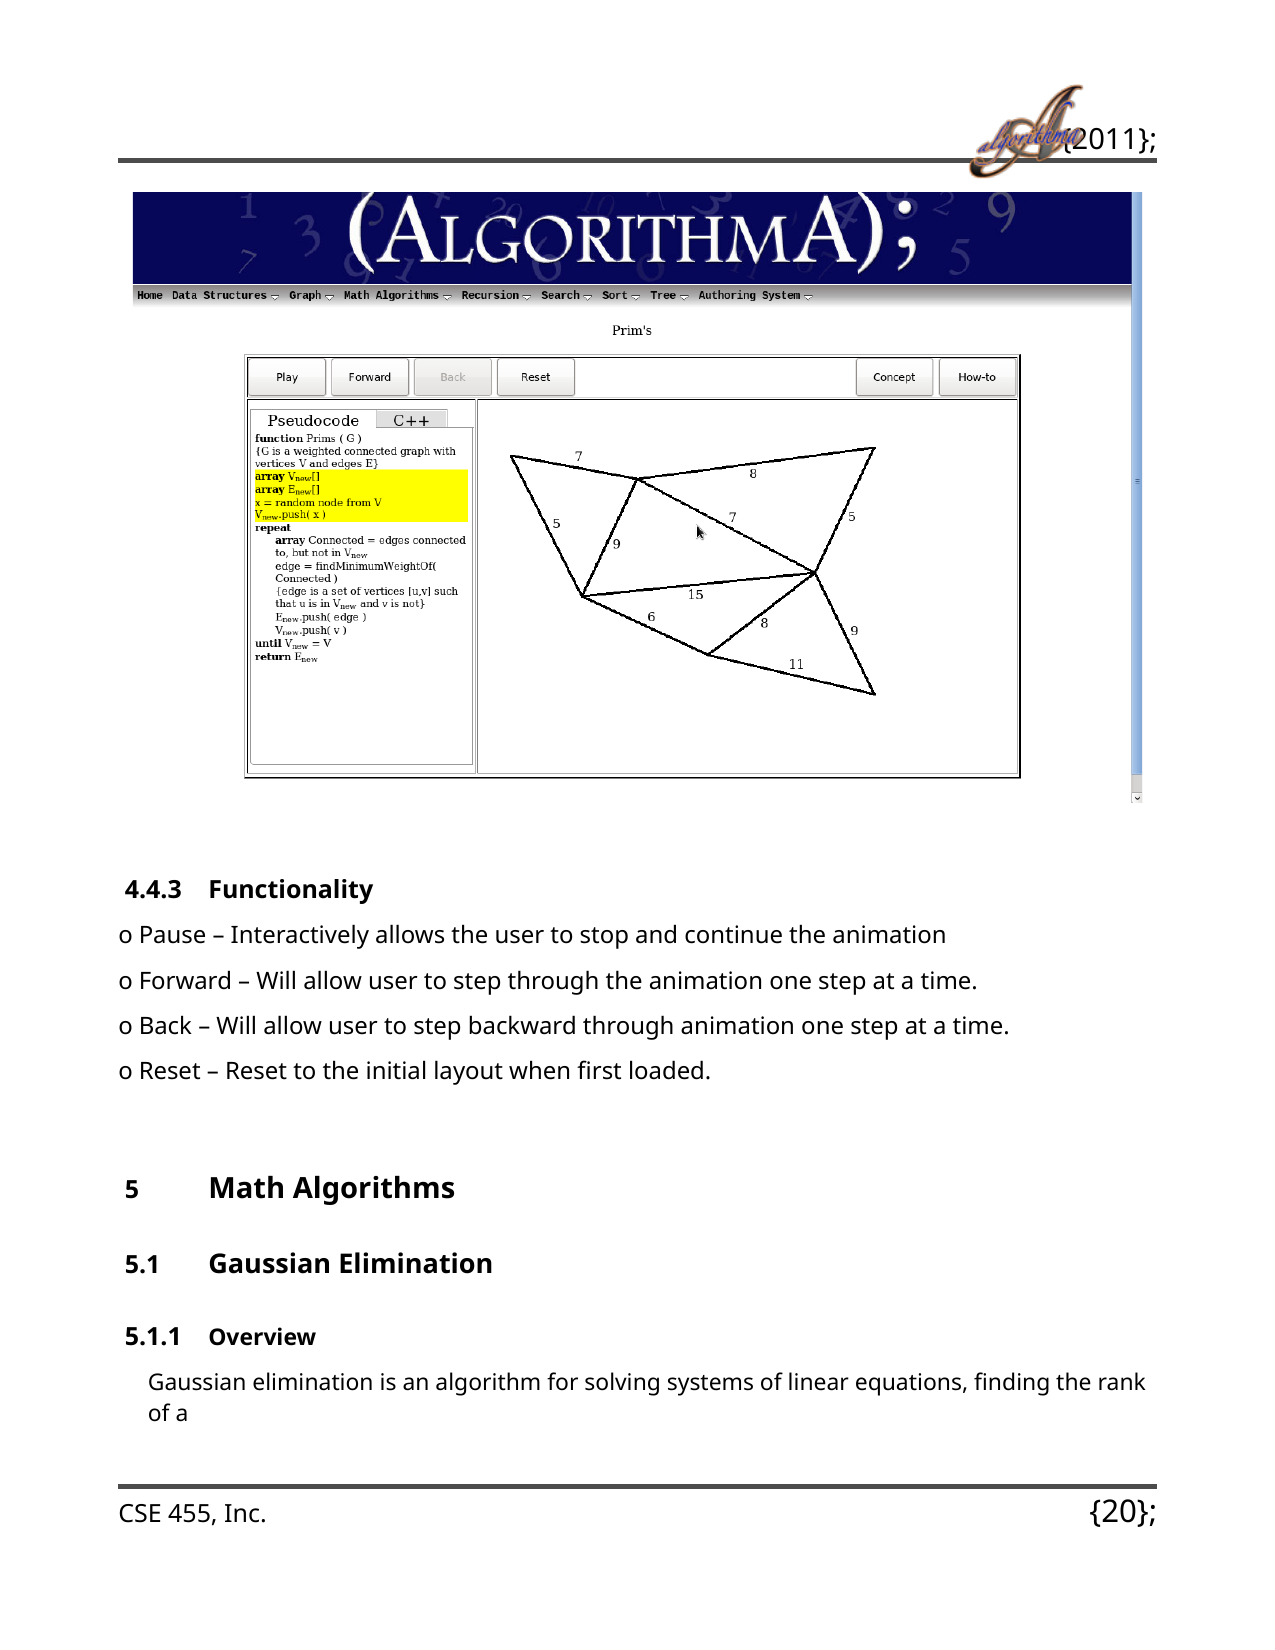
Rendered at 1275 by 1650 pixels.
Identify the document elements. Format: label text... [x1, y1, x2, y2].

text Gaussian elimination is an algorithm for solving systems of linear equations, finding the rank of a [148, 1366, 1157, 1428]
picture [966, 83, 1087, 180]
subtitle Overview [118, 1319, 1157, 1353]
subtitle Math Algorithms [118, 1167, 1157, 1207]
subtitle Gaussian Elimination [118, 1245, 1157, 1282]
subtitle Functionality [118, 872, 1157, 906]
text o Back – Will allow user to step backward through animation one step at a time. [118, 1008, 1157, 1041]
picture [132, 192, 1143, 803]
text o Forward – Will allow user to step through the animation one step at a time. [118, 963, 1157, 996]
text o Pause – Interactively allows the user to stop and continue the animation [118, 918, 1157, 951]
text o Reset – Reset to the initial layout when first loaded. [118, 1054, 1157, 1086]
